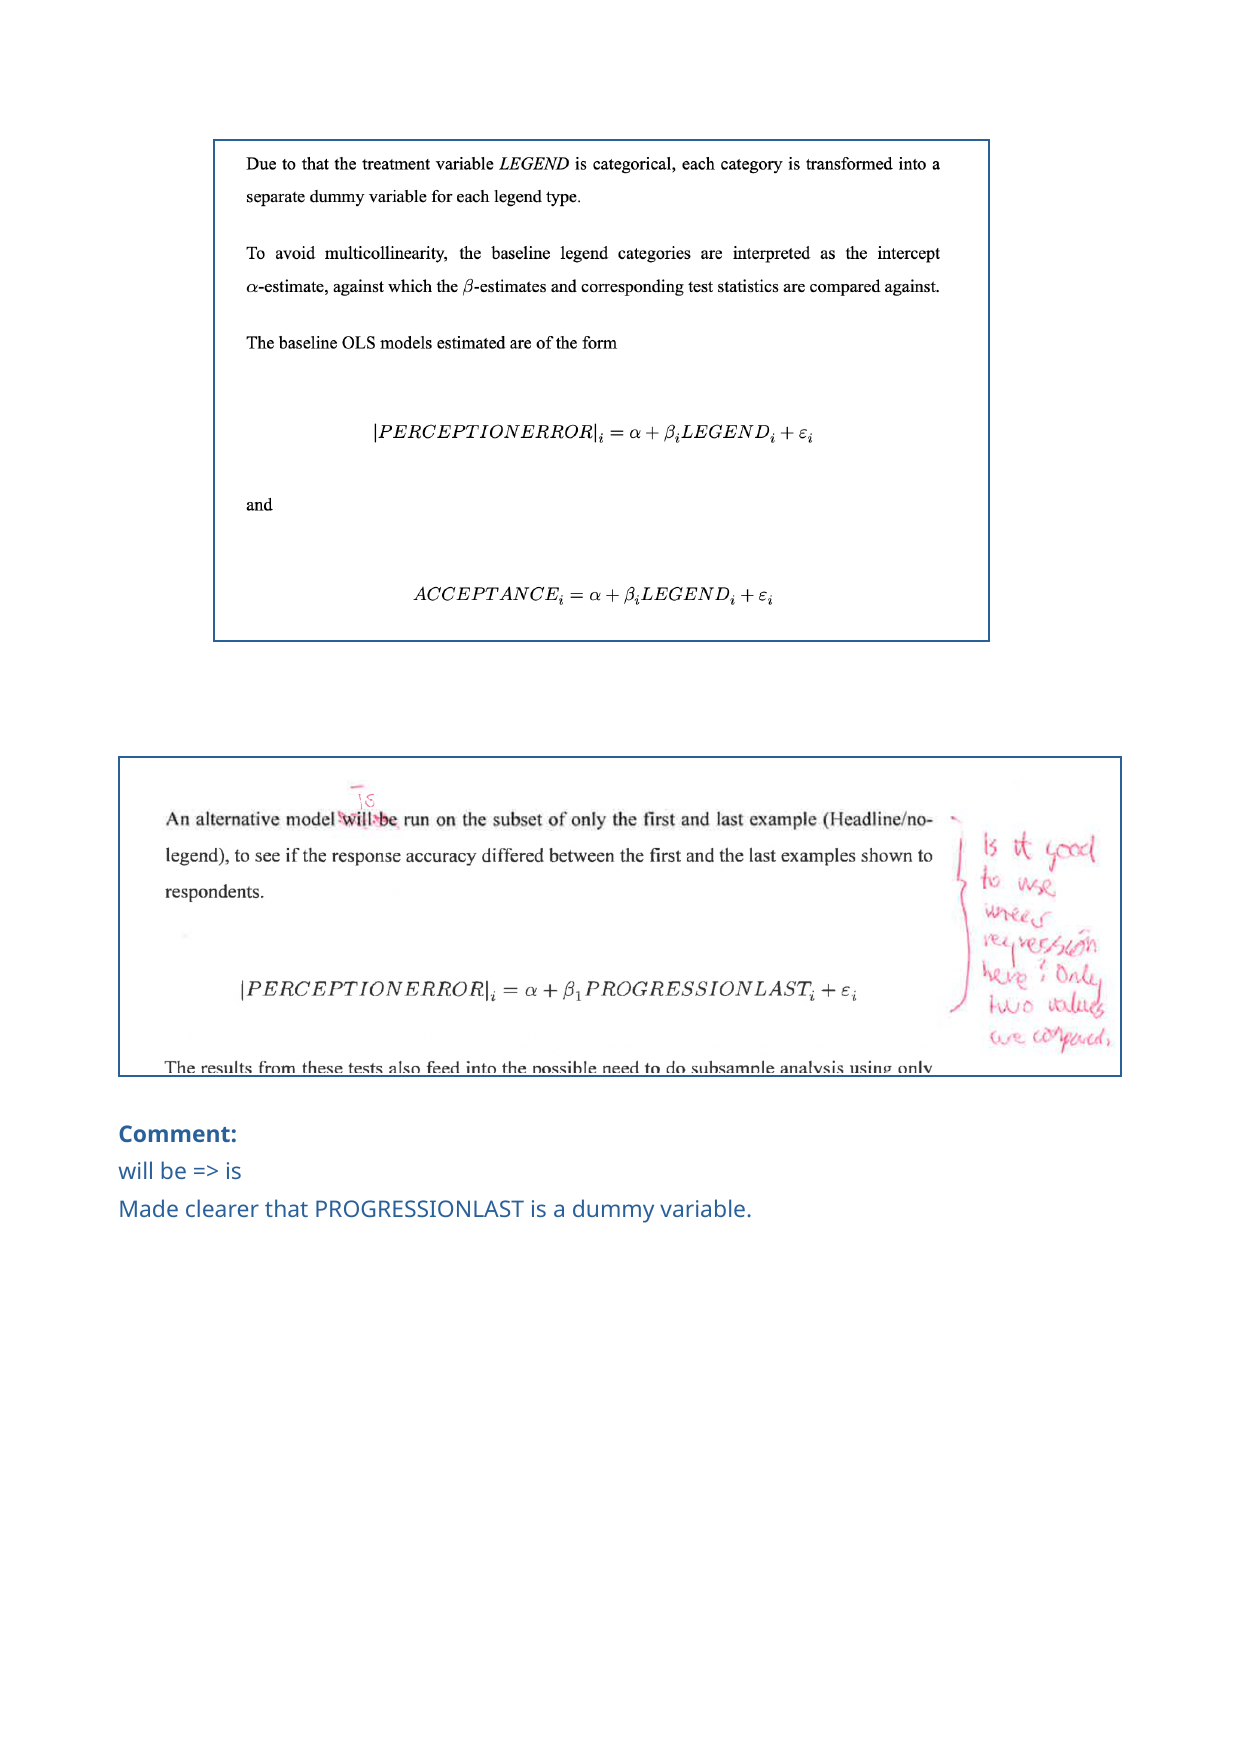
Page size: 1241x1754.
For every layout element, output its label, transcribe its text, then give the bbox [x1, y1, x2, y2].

picture [217, 144, 986, 638]
text Made clearer that PROGRESSIONLAST is a dummy variable. [118, 1186, 1122, 1224]
text Comment: [118, 1111, 1122, 1149]
picture [123, 760, 1118, 1073]
text will be => is [118, 1149, 1122, 1186]
